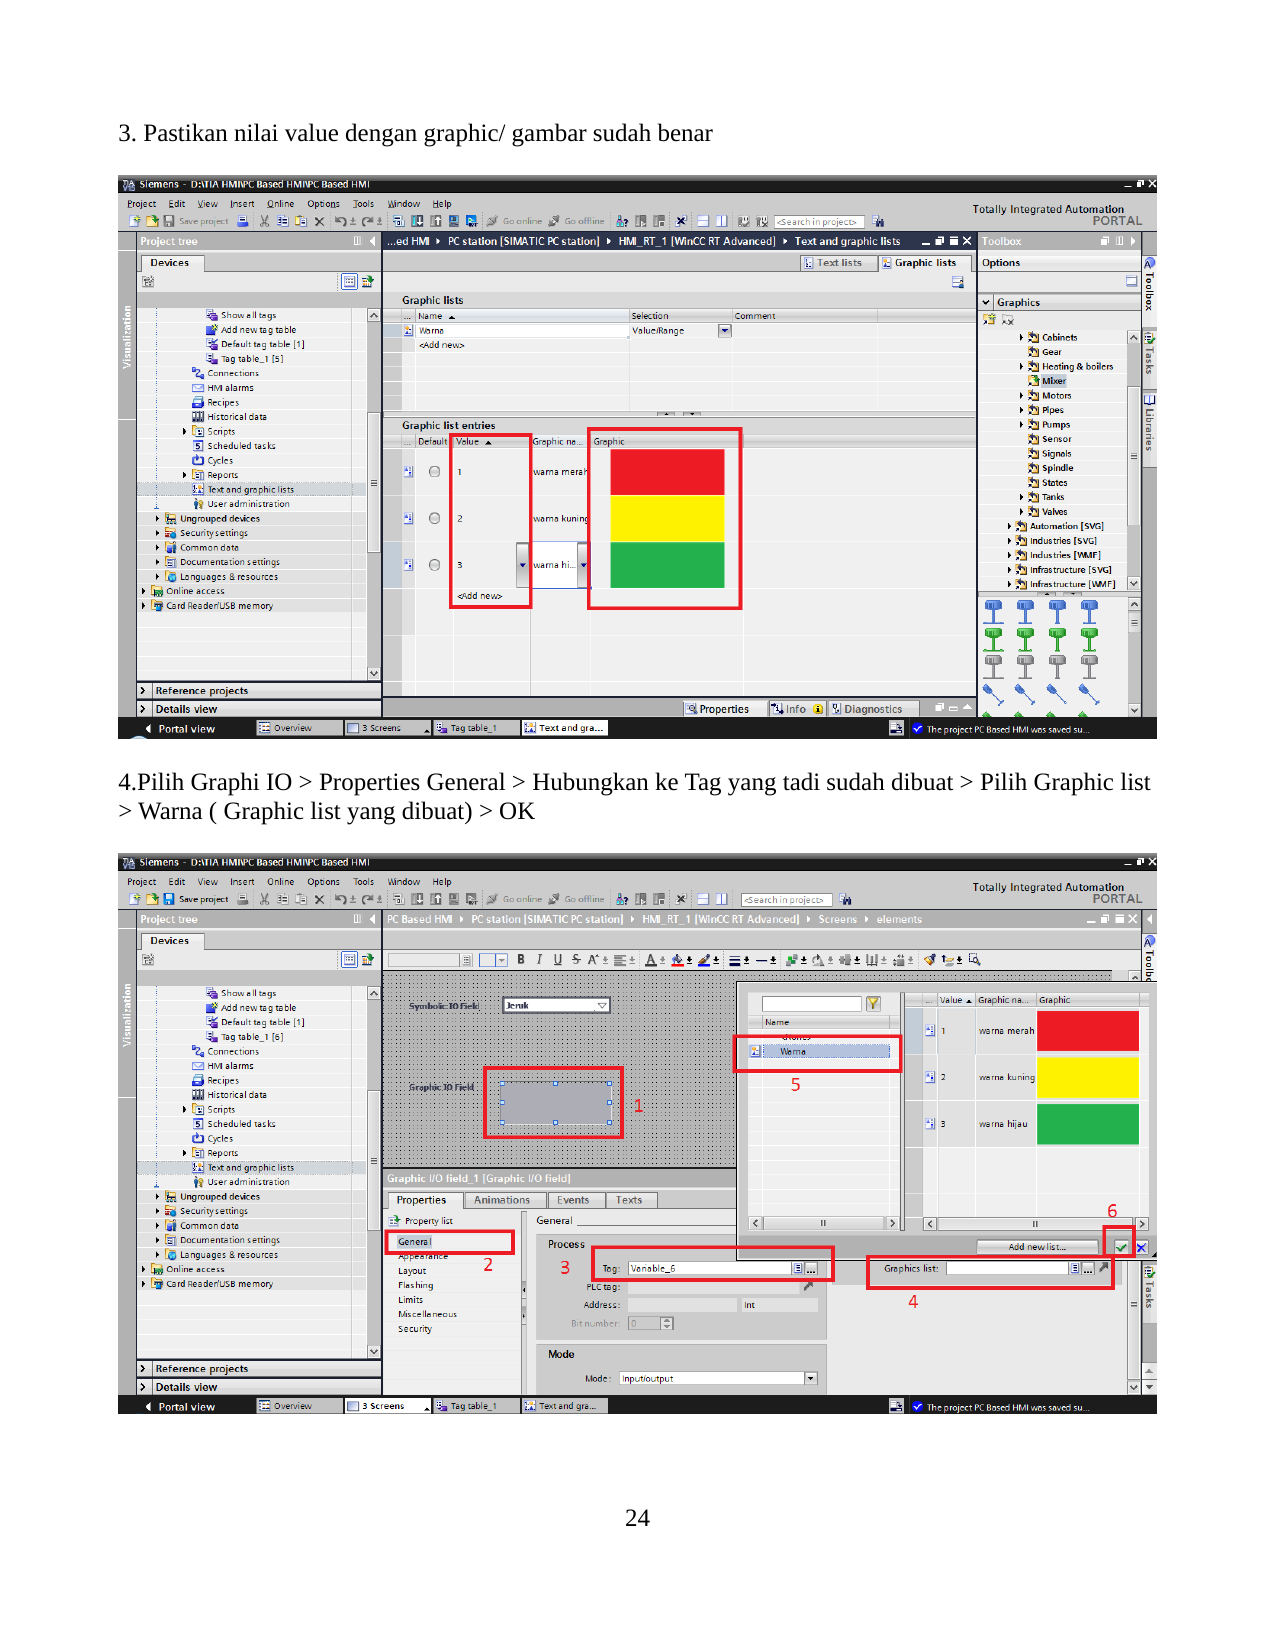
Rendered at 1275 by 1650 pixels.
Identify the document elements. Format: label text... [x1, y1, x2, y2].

text 3. Pastikan nilai value dengan graphic/ gambar sudah benar [118, 118, 1157, 147]
picture [118, 853, 1157, 1414]
picture [118, 175, 1157, 739]
text 4.Pilih Graphi IO > Properties General > Hubungkan ke Tag yang tadi sudah dibuat > Pilih Graphic list > Warna ( Graphic list yang dibuat) > OK [118, 767, 1157, 825]
